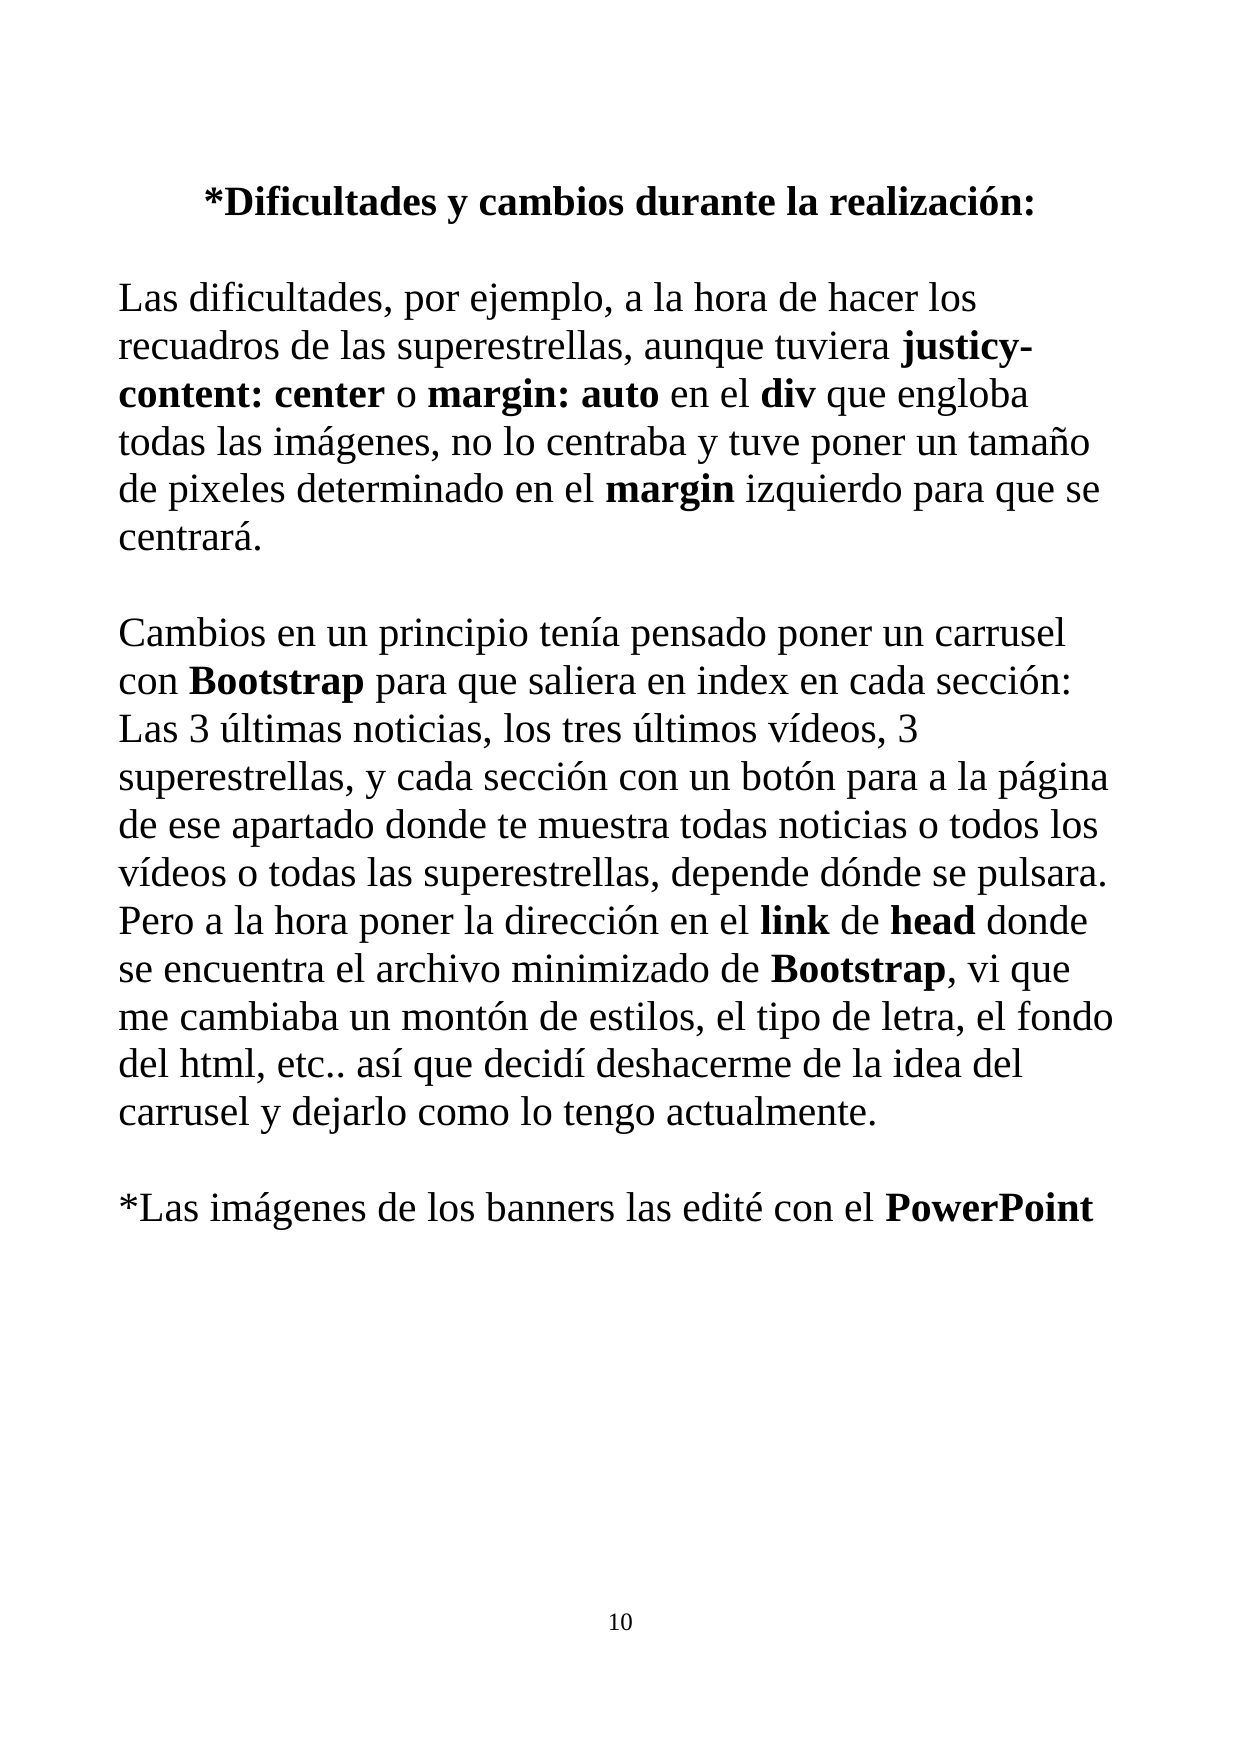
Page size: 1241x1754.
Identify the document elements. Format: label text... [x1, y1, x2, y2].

text *Las imágenes de los banners las edité con el PowerPoint [118, 1183, 1122, 1231]
text Las 3 últimas noticias, los tres últimos vídeos, 3 superestrellas, y cada sección con un botón para a la página de ese apartado donde te muestra todas noticias o todos los vídeos o todas las superestrellas, depende dónde se pulsara. [118, 703, 1122, 895]
text Pero a la hora poner la dirección en el link de head donde se encuentra el archivo minimizado de Bootstrap, vi que me cambiaba un montón de estilos, el tipo de letra, el fondo del html, etc.. así que decidí deshacerme de la idea del carrusel y dejarlo como lo tengo actualmente. [118, 895, 1122, 1135]
text *Dificultades y cambios durante la realización: [118, 176, 1122, 224]
text Cambios en un principio tenía pensado poner un carrusel con Bootstrap para que saliera en index en cada sección: [118, 608, 1122, 703]
text Las dificultades, por ejemplo, a la hora de hacer los recuadros de las superestrellas, aunque tuviera justicy-content: center o margin: auto en el div que engloba todas las imágenes, no lo centraba y tuve poner un tamaño de pixeles determinado en el margin izquierdo para que se centrará. [118, 272, 1122, 560]
